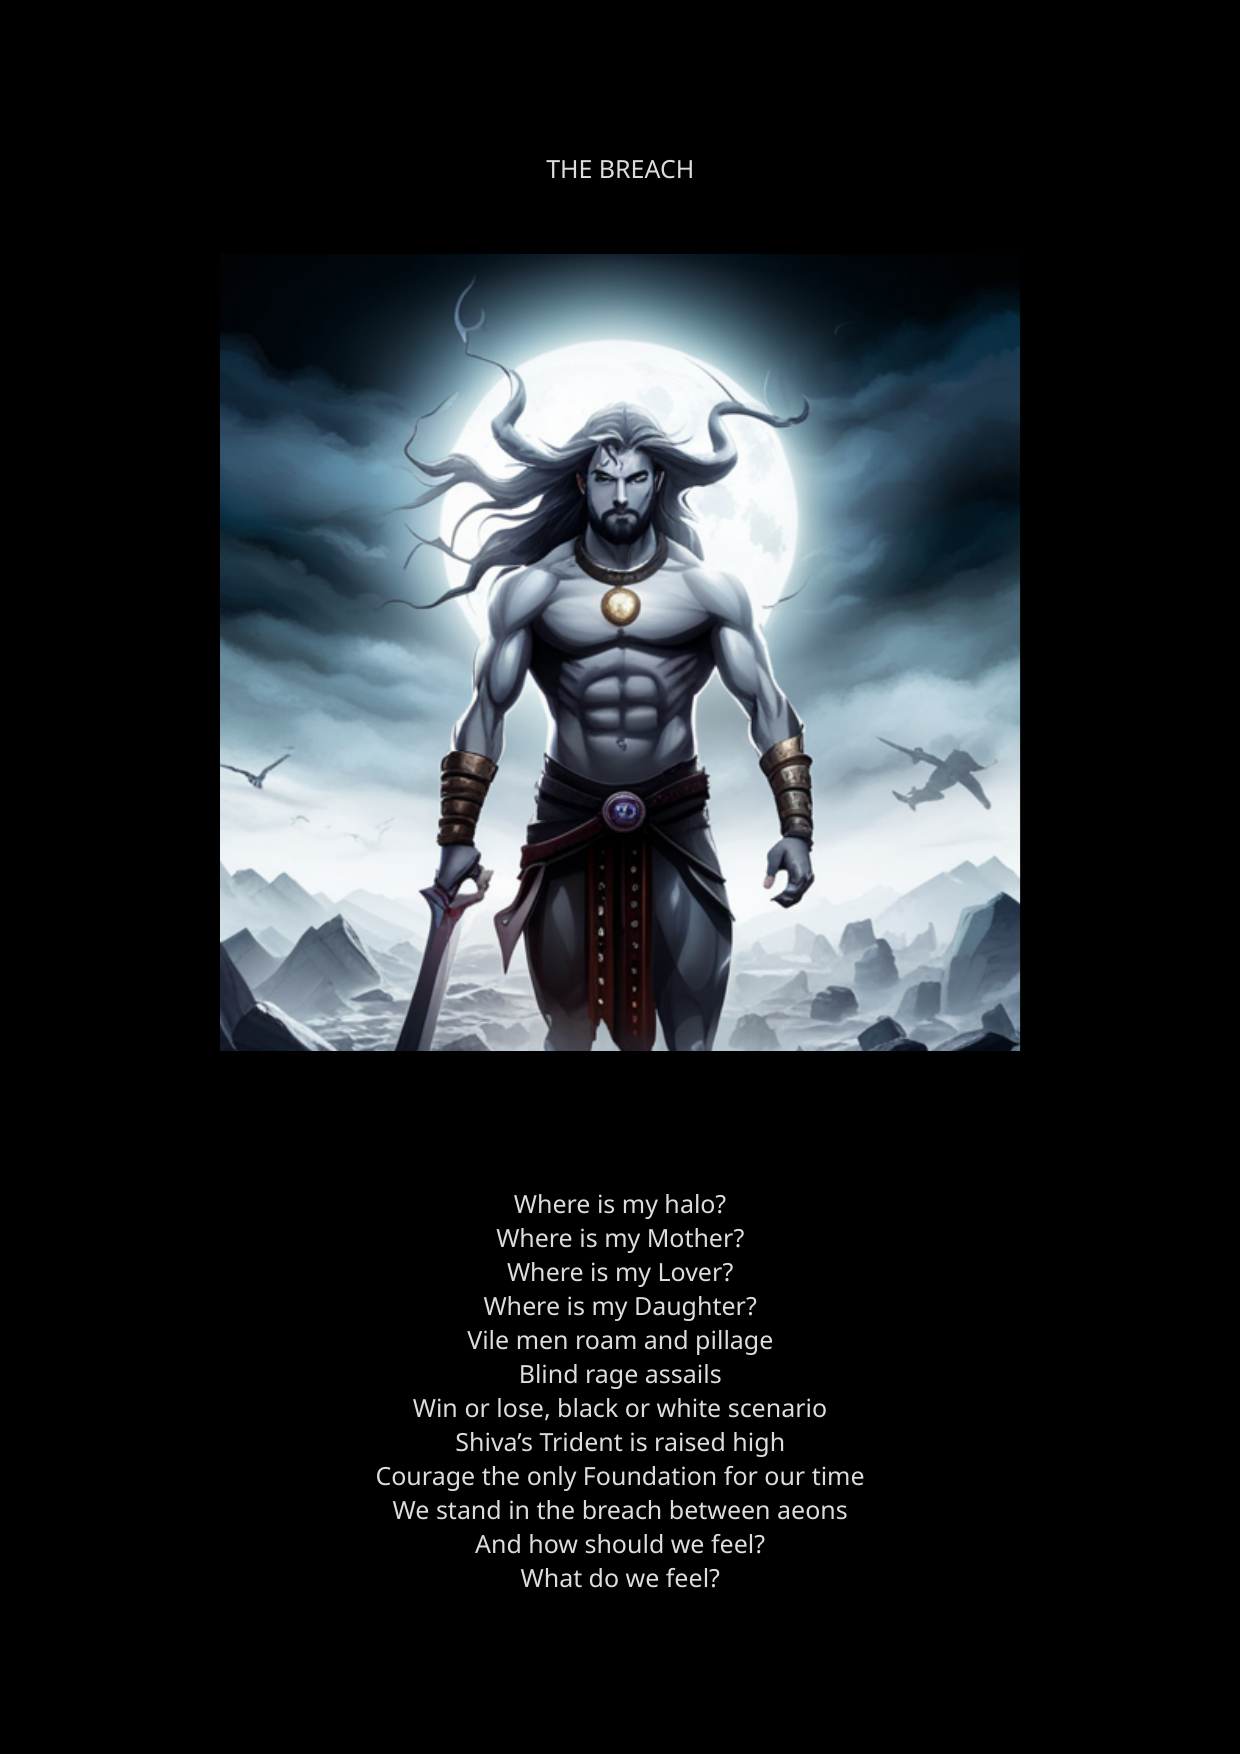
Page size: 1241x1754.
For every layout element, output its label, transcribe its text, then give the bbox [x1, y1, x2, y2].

text And how should we feel? [118, 1527, 1122, 1561]
text Where is my halo? [118, 1186, 1122, 1220]
text Vile men roam and pillage [118, 1323, 1122, 1357]
text Where is my Mother? [118, 1220, 1122, 1254]
text Where is my Daughter? [118, 1288, 1122, 1323]
picture [220, 254, 1020, 1051]
text What do we feel? [118, 1561, 1122, 1595]
text THE BREACH [118, 152, 1122, 186]
text Blind rage assails [118, 1357, 1122, 1391]
text Courage the only Foundation for our time [118, 1459, 1122, 1493]
text Shiva’s Trident is raised high [118, 1425, 1122, 1459]
text Win or lose, black or white scenario [118, 1391, 1122, 1425]
text We stand in the breach between aeons [118, 1493, 1122, 1527]
text Where is my Lover? [118, 1254, 1122, 1288]
